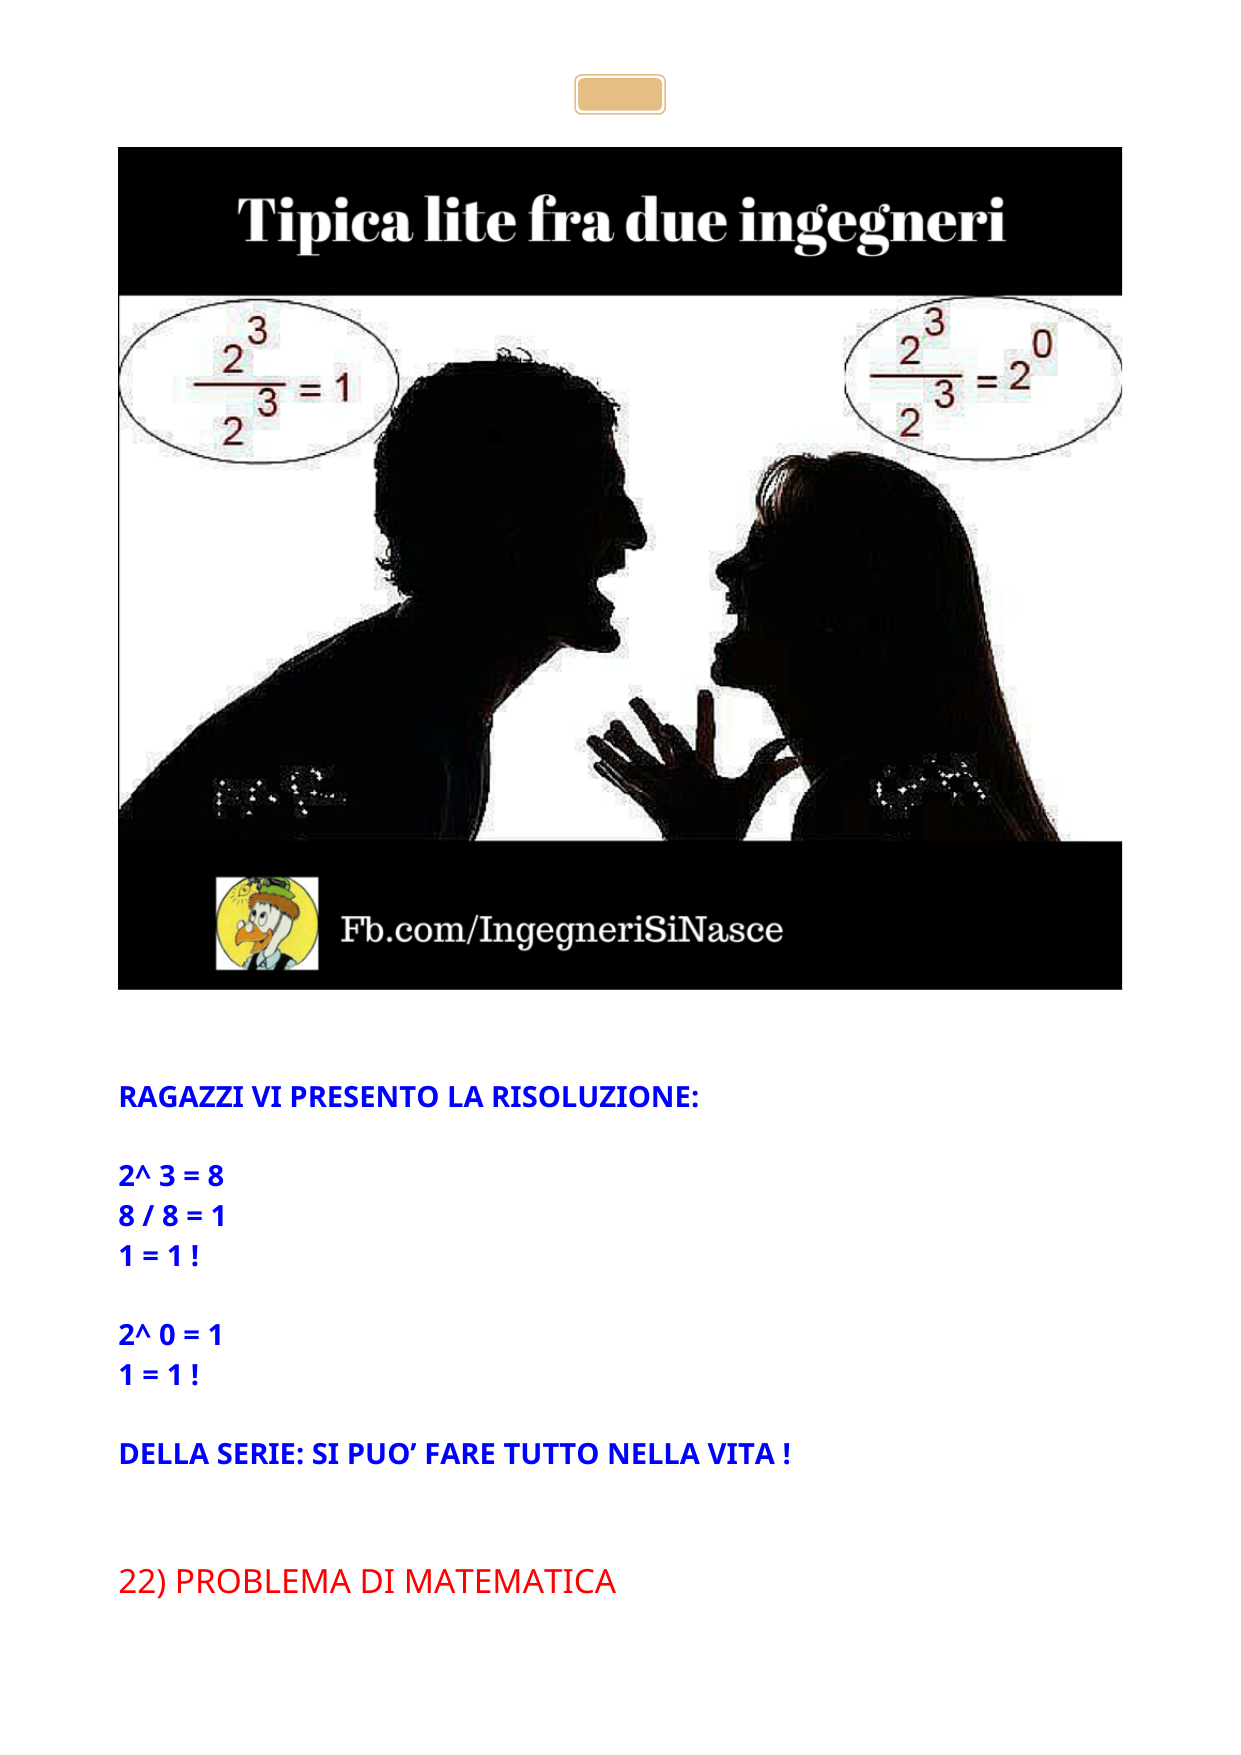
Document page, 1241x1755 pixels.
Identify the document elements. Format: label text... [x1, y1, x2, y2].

text 1 = 1 ! [118, 1354, 1122, 1394]
text 8 / 8 = 1 [118, 1195, 1122, 1235]
text 2^ 0 = 1 [118, 1314, 1122, 1354]
text 22) PROBLEMA DI MATEMATICA [118, 1558, 1122, 1604]
text DELLA SERIE: SI PUO’ FARE TUTTO NELLA VITA ! [118, 1433, 1122, 1473]
text 1 = 1 ! [118, 1235, 1122, 1275]
text RAGAZZI VI PRESENTO LA RISOLUZIONE: [118, 1076, 1122, 1116]
text 2^ 3 = 8 [118, 1156, 1122, 1195]
